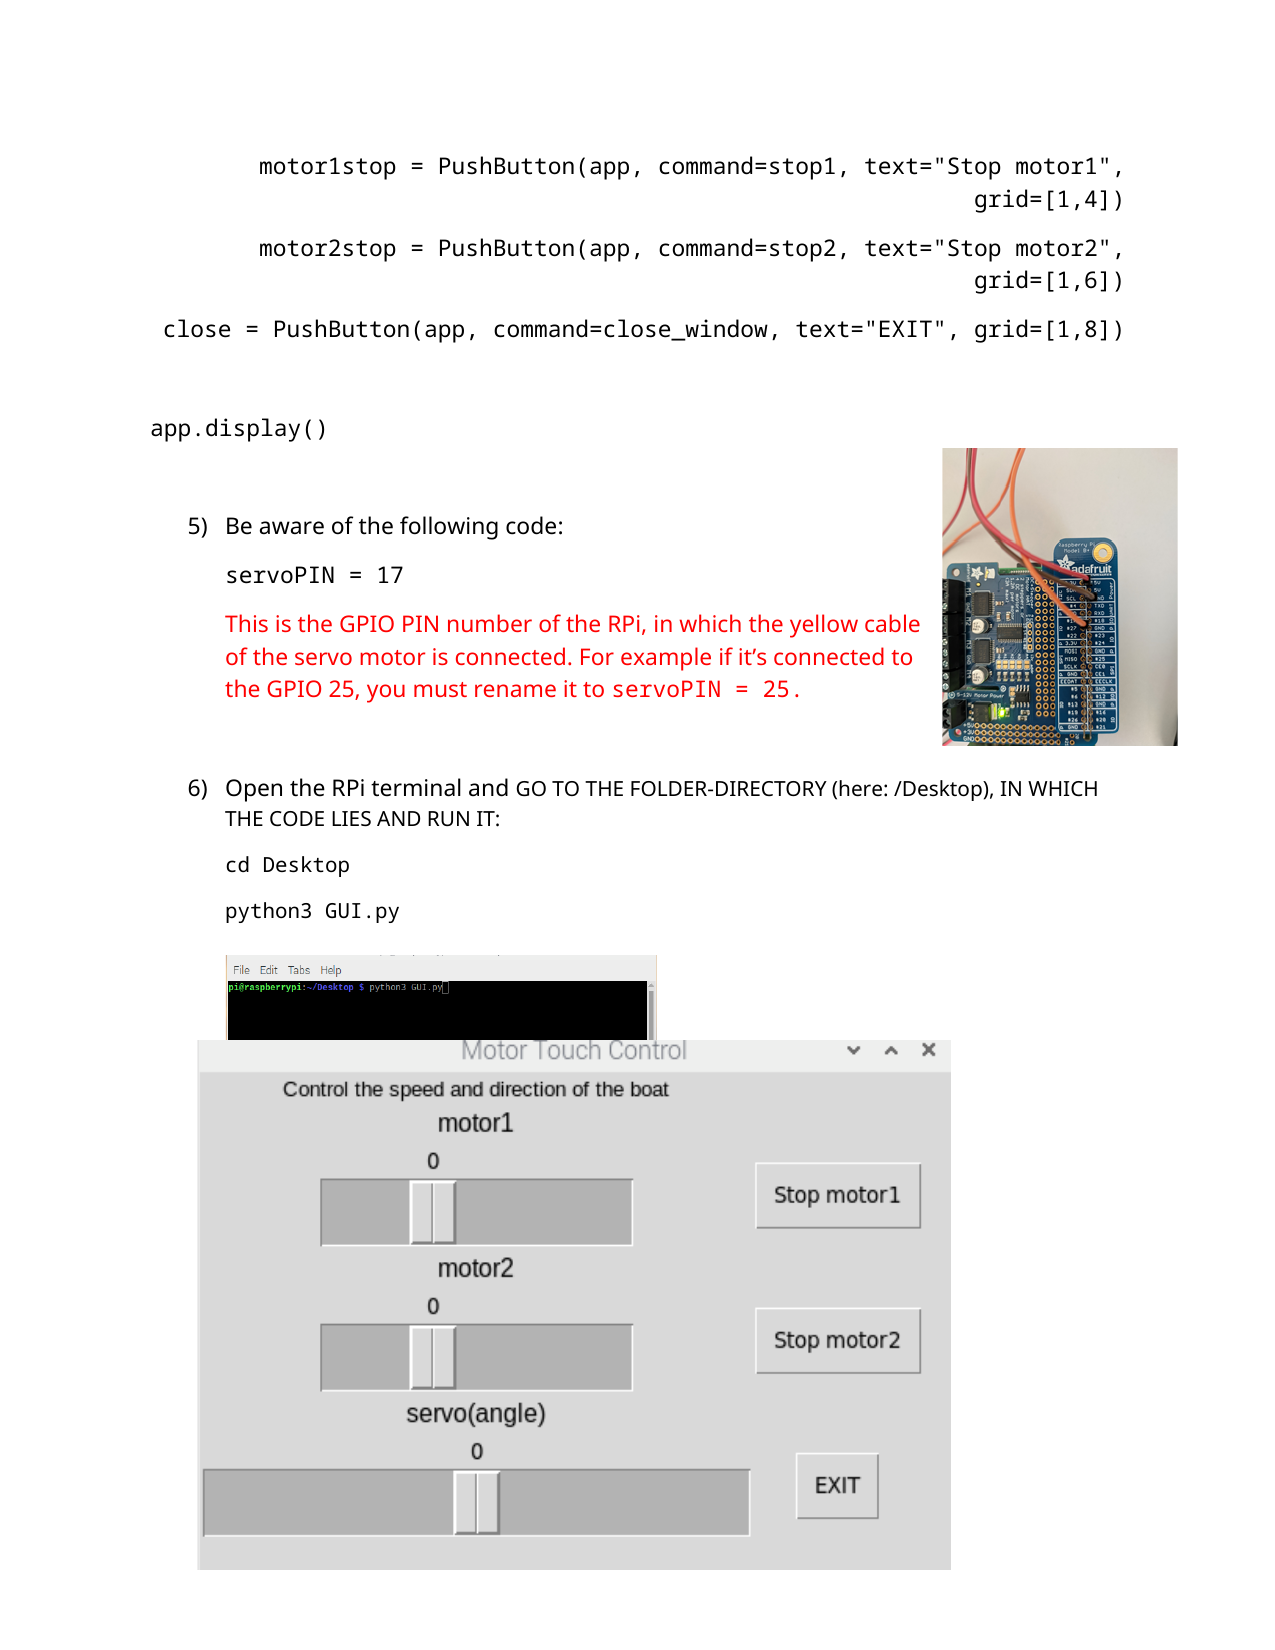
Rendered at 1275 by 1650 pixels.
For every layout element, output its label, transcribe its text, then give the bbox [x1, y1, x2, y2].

text close = PushButton(app, command=close_window, text="EXIT", grid=[1,8]) [150, 313, 1125, 344]
text cd Desktop [225, 850, 1125, 878]
text motor2stop = PushButton(app, command=stop2, text="Stop motor2", grid=[1,6]) [150, 232, 1125, 295]
text servoPIN = 17 [225, 559, 942, 590]
text python3 GUI.py [225, 896, 1125, 925]
text app.display() [150, 412, 1125, 443]
list Open the RPi terminal and GO TO THE FOLDER-DIRECTORY (here: /Desktop), IN WHICH THE CODE LIES AND RUN IT: [187, 772, 1125, 832]
text motor1stop = PushButton(app, command=stop1, text="Stop motor1", grid=[1,4]) [150, 150, 1125, 214]
list Be aware of the following code: [187, 510, 942, 541]
text This is the GPIO PIN number of the RPi, in which the yellow cable of the servo motor is connected. For example if it’s connected to the GPIO 25, you must rename it to servoPIN = 25. [225, 608, 942, 704]
